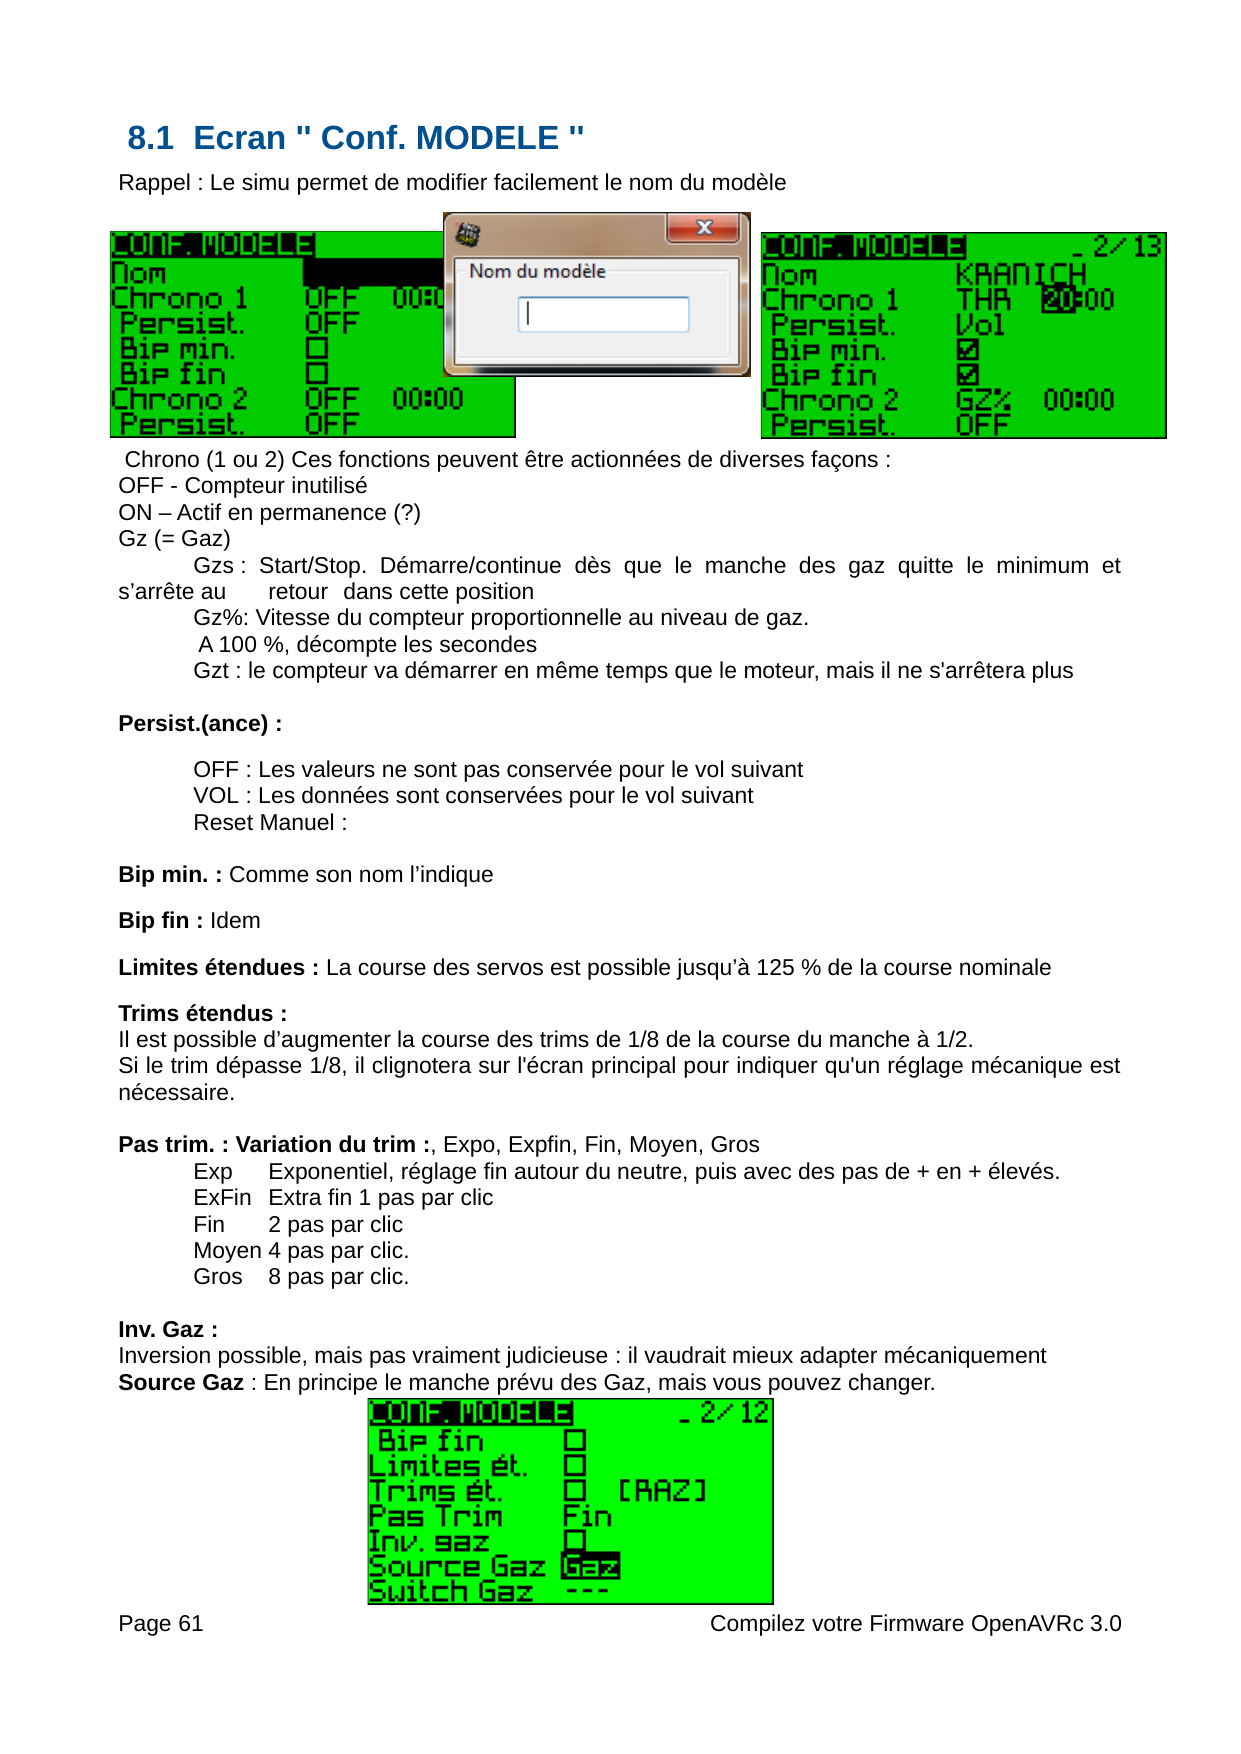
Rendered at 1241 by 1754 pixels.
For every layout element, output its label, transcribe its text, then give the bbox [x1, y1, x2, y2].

picture [367, 1398, 774, 1605]
text Gzt : le compteur va démarrer en même temps que le moteur, mais il ne s'arrêtera plus [118, 657, 1122, 683]
text Rappel : Le simu permet de modifier facilement le nom du modèle [118, 169, 1122, 196]
text Pas trim. : Variation du trim :, Expo, Expfin, Fin, Moyen, Gros [118, 1131, 1122, 1158]
text A 100 %, décompte les secondes [118, 631, 1122, 657]
picture [760, 232, 1167, 439]
text Gzs : Start/Stop. Démarre/continue dès que le manche des gaz quitte le minimum et s’arrête au retour dans cette position [118, 552, 1122, 604]
text Exp Exponentiel, réglage fin autour du neutre, puis avec des pas de + en + élevés. [118, 1158, 1122, 1184]
text Limites étendues : La course des servos est possible jusqu’à 125 % de la course nominale [118, 953, 1122, 980]
text Il est possible d’augmenter la course des trims de 1/8 de la course du manche à 1/2. [118, 1026, 1122, 1052]
text Gros 8 pas par clic. [118, 1263, 1122, 1289]
text VOL : Les données sont conservées pour le vol suivant [118, 782, 1122, 808]
picture [109, 212, 751, 438]
text Gz%: Vitesse du compteur proportionnelle au niveau de gaz. [118, 604, 1122, 631]
text Gz (= Gaz) [118, 525, 1122, 552]
subtitle Ecran '' Conf. MODELE '' [118, 118, 1122, 157]
text ON – Actif en permanence (?) [118, 499, 1122, 525]
text Fin 2 pas par clic [118, 1211, 1122, 1237]
text Source Gaz : En principe le manche prévu des Gaz, mais vous pouvez changer. [118, 1369, 1122, 1395]
text Moyen 4 pas par clic. [118, 1237, 1122, 1263]
text Si le trim dépasse 1/8, il clignotera sur l'écran principal pour indiquer qu'un réglage mécanique est nécessaire. [118, 1052, 1122, 1105]
text Bip fin : Idem [118, 907, 1122, 934]
text Chrono (1 ou 2) Ces fonctions peuvent être actionnées de diverses façons : [118, 446, 1122, 472]
text OFF : Les valeurs ne sont pas conservée pour le vol suivant [118, 756, 1122, 782]
text OFF - Compteur inutilisé [118, 472, 1122, 499]
text Reset Manuel : [118, 808, 1122, 835]
text Inversion possible, mais pas vraiment judicieuse : il vaudrait mieux adapter mécaniquement [118, 1342, 1122, 1369]
text Inv. Gaz : [118, 1316, 1122, 1342]
text Trims étendus : [118, 1000, 1122, 1026]
text Persist.(ance) : [118, 710, 1122, 736]
text Bip min. : Comme son nom l’indique [118, 861, 1122, 888]
text ExFin Extra fin 1 pas par clic [118, 1184, 1122, 1211]
